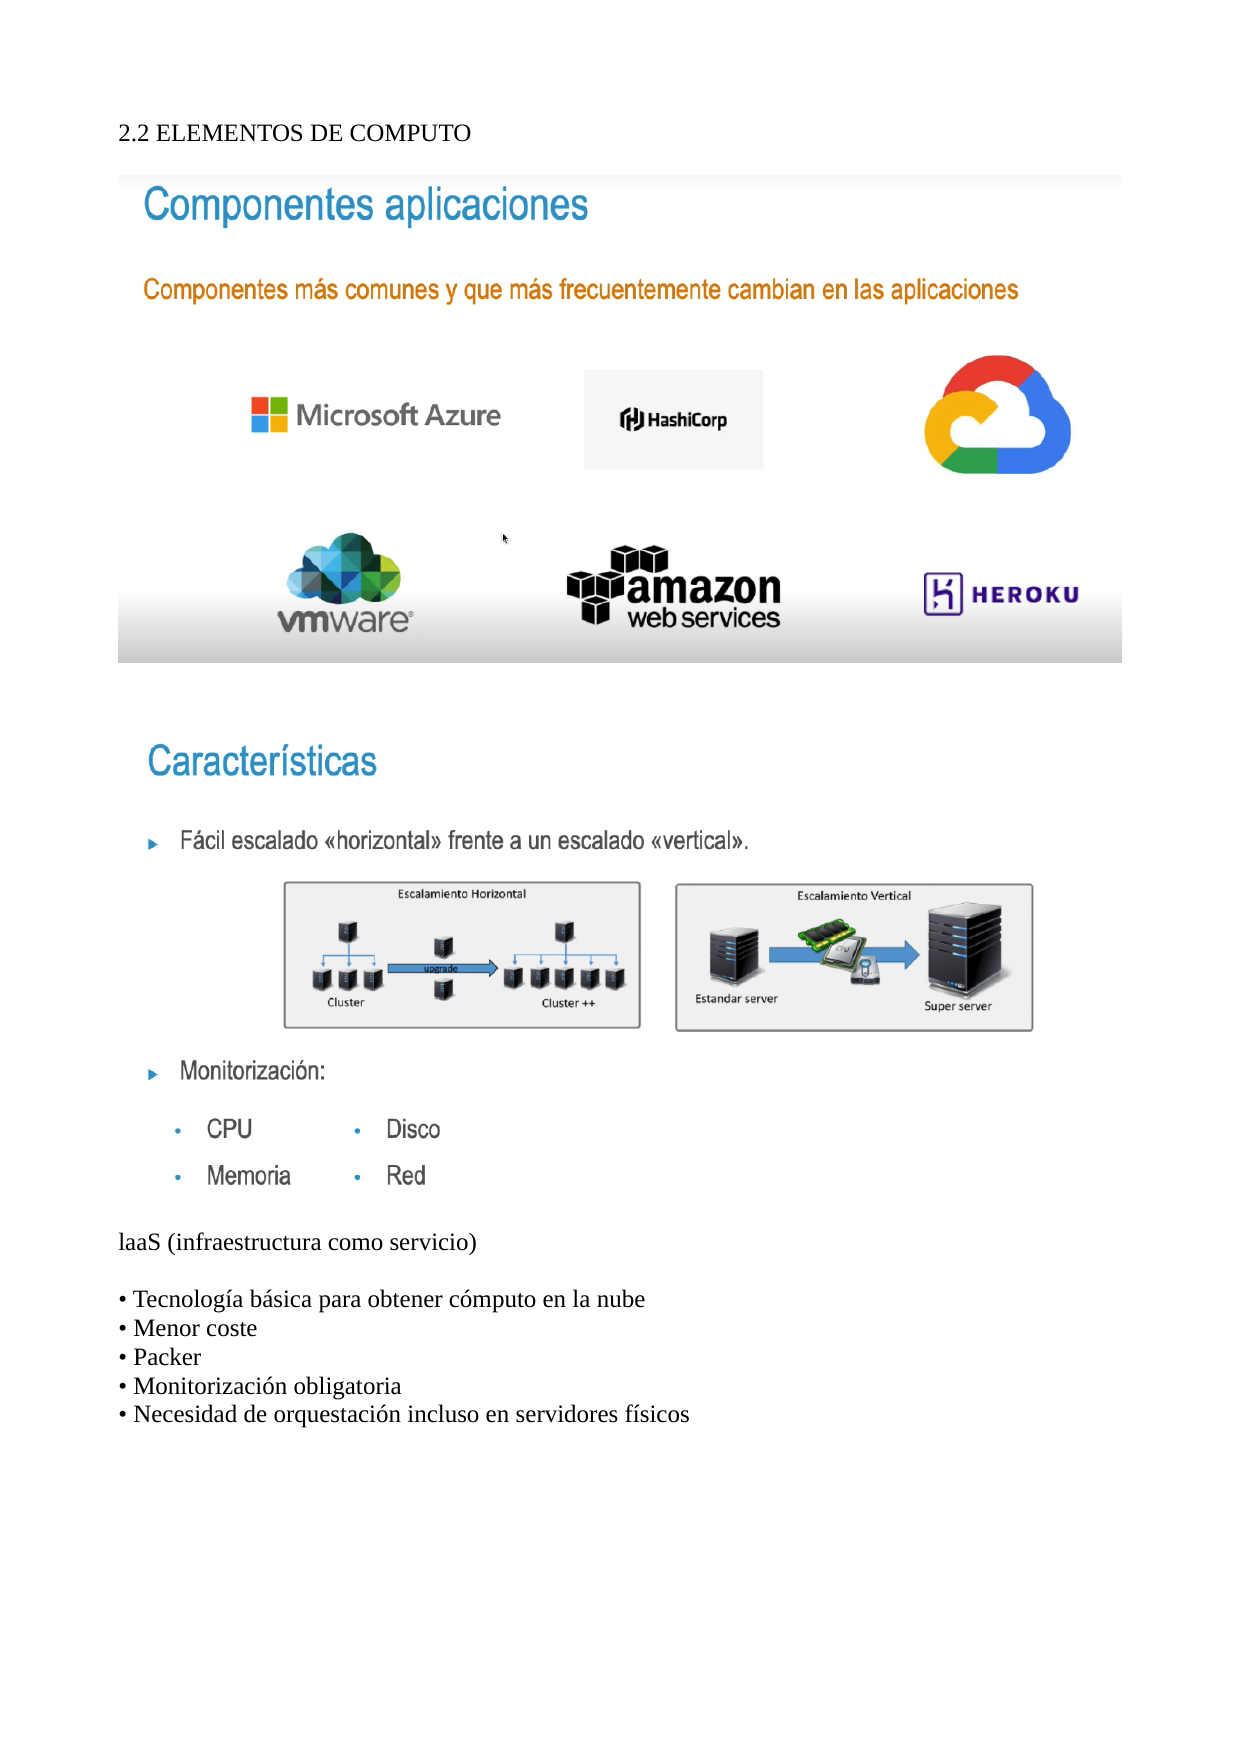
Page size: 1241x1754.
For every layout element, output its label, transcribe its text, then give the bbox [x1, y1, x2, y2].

text • Necesidad de orquestación incluso en servidores físicos [118, 1399, 1122, 1428]
text • Monitorización obligatoria [118, 1371, 1122, 1399]
text laaS (infraestructura como servicio) [118, 1227, 1122, 1256]
text • Packer [118, 1342, 1122, 1371]
picture [118, 175, 1123, 663]
picture [118, 720, 1123, 1199]
text • Menor coste [118, 1313, 1122, 1342]
text • Tecnología básica para obtener cómputo en la nube [118, 1284, 1122, 1313]
text 2.2 ELEMENTOS DE COMPUTO [118, 118, 1122, 147]
